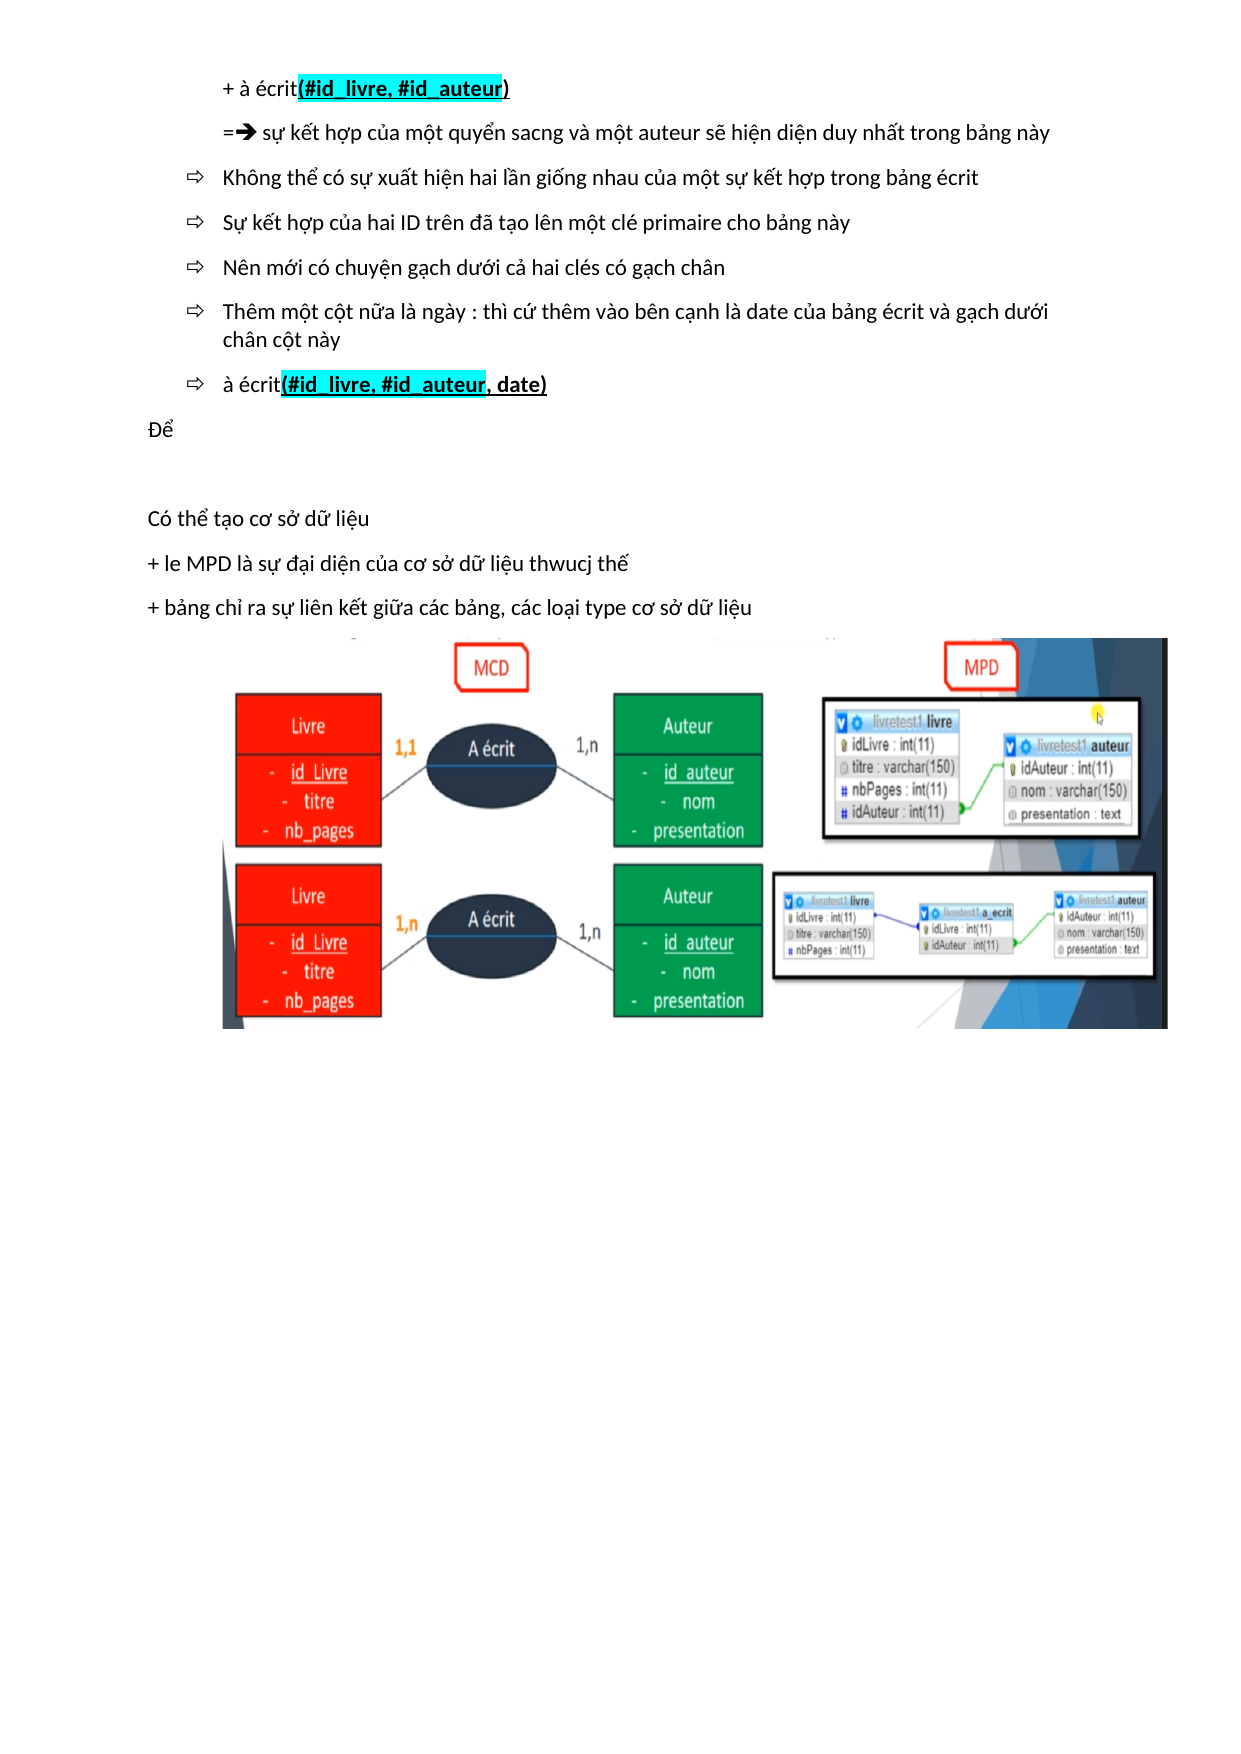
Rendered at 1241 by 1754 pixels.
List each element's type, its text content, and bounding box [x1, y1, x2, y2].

text + bảng chỉ ra sự liên kết giữa các bảng, các loại type cơ sở dữ liệu [148, 593, 1093, 621]
list Thêm một cột nữa là ngày : thì cứ thêm vào bên cạnh là date của bảng écrit và gạch dưới chân cột này [185, 297, 1093, 353]
text Có thể tạo cơ sở dữ liệu [148, 504, 1093, 532]
list Nên mới có chuyện gạch dưới cả hai clés có gạch chân [185, 253, 1093, 281]
list Sự kết hợp của hai ID trên đã tạo lên một clé primaire cho bảng này [185, 208, 1093, 236]
text + le MPD là sự đại diện của cơ sở dữ liệu thwucj thế [148, 549, 1093, 577]
list = sự kết hợp của một quyển sacng và một auteur sẽ hiện diện duy nhất trong bảng này [223, 118, 1093, 147]
list Không thể có sự xuất hiện hai lần giống nhau của một sự kết hợp trong bảng écrit [185, 163, 1093, 191]
list à écrit(#id_livre, #id_auteur, date) [185, 370, 1093, 398]
list + à écrit(#id_livre, #id_auteur) [223, 74, 1093, 102]
text Để [148, 415, 1093, 443]
